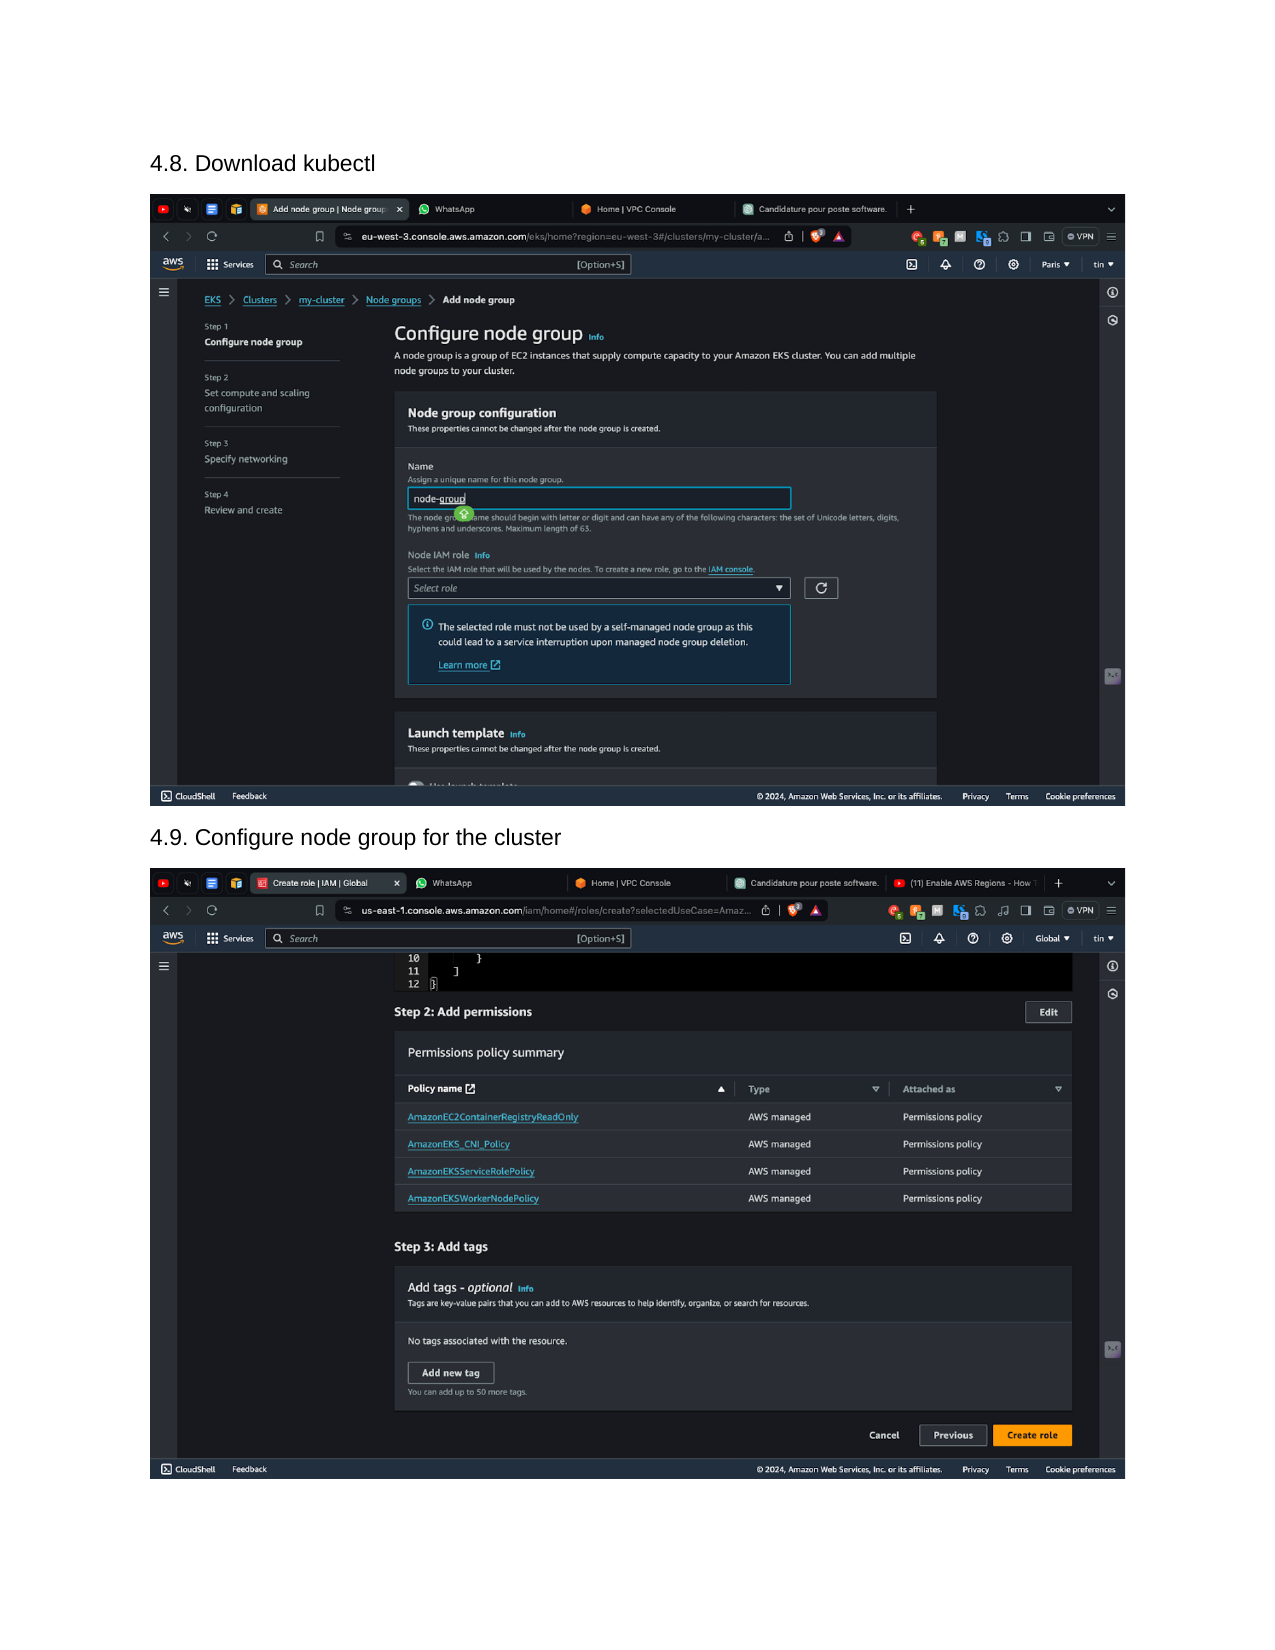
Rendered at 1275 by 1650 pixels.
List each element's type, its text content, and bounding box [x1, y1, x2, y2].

text 4.8. Download kubectl [150, 150, 1125, 176]
text 4.9. Configure node group for the cluster [150, 824, 1125, 850]
